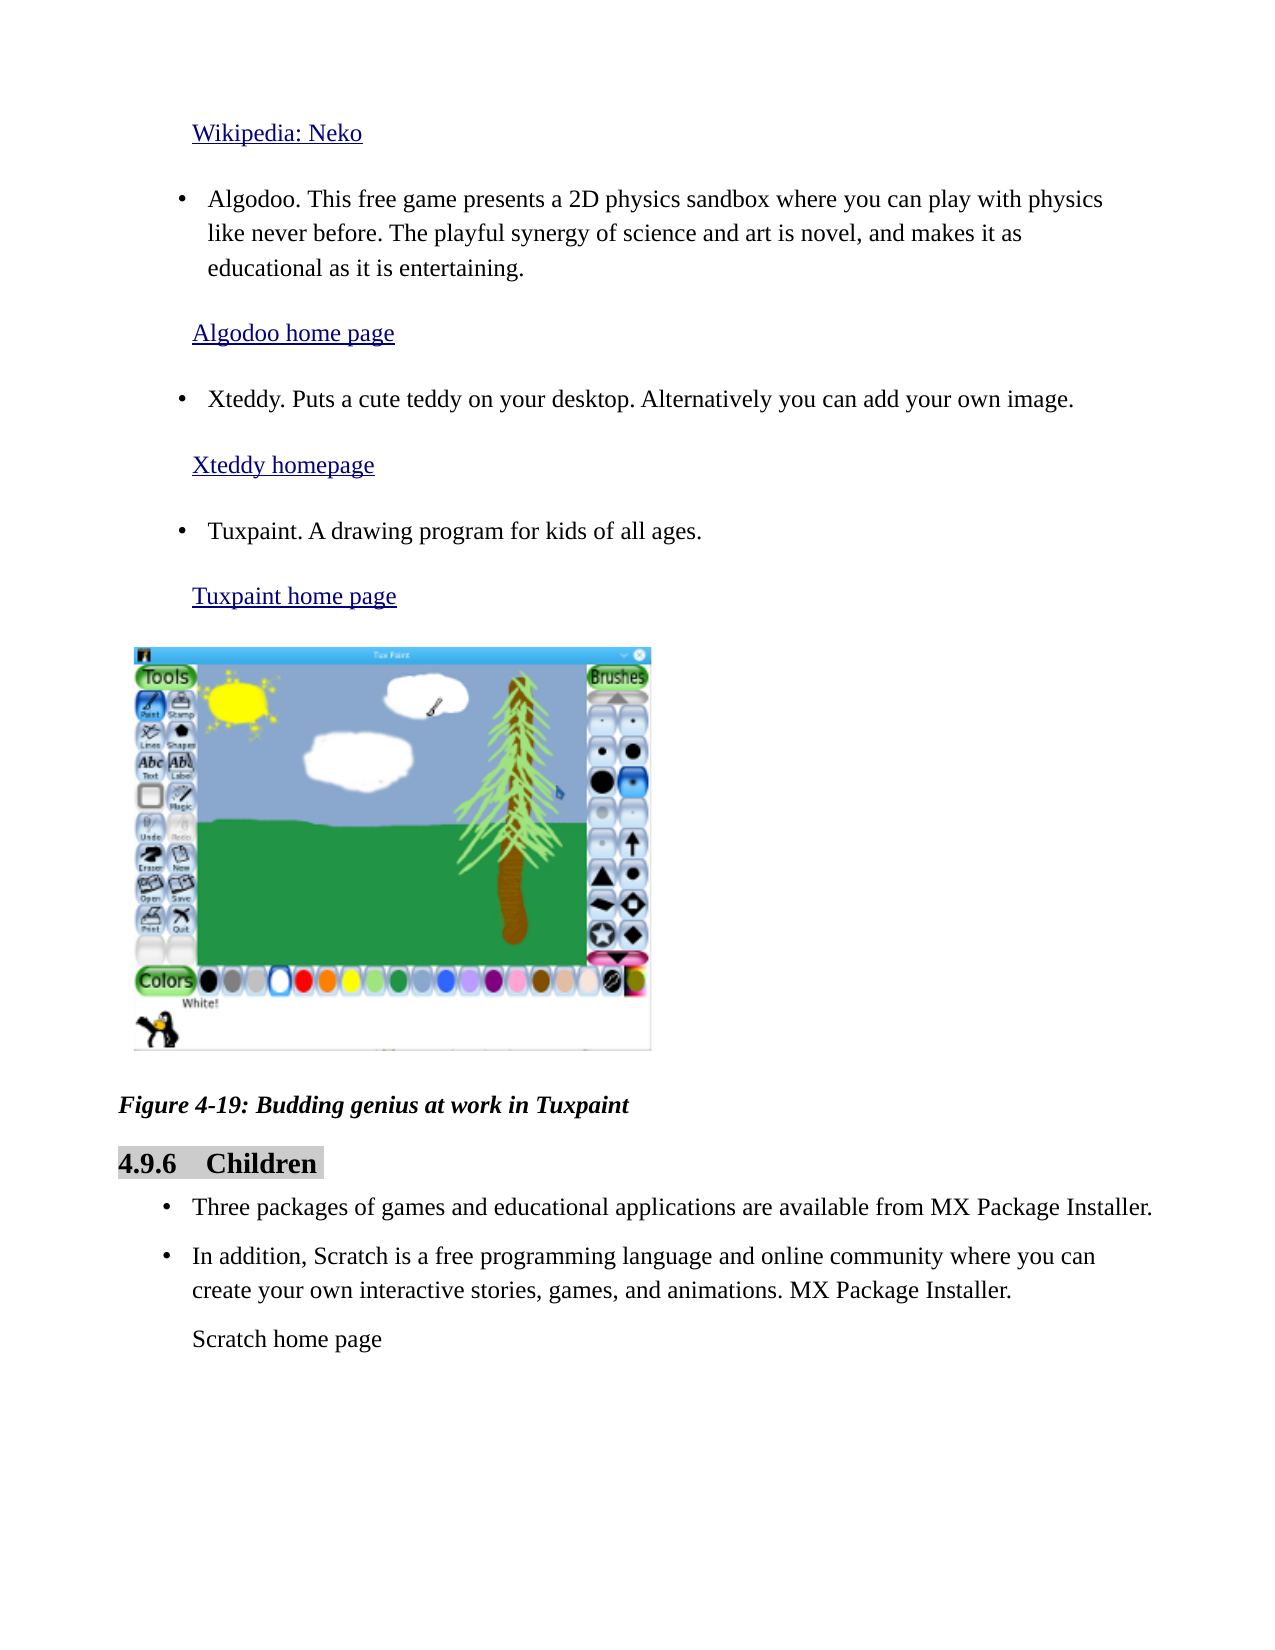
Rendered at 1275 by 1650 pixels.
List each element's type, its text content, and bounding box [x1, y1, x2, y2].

list Algodoo. This free game presents a 2D physics sandbox where you can play with physics like never before. The playful synergy of science and art is novel, and makes it as educational as it is entertaining. [178, 184, 1141, 282]
text Figure 4-19: Budding genius at work in Tuxpaint [118, 1090, 1157, 1119]
list In addition, Scratch is a free programming language and online community where you can create your own interactive stories, games, and animations. MX Package Installer. [162, 1241, 1157, 1304]
list Wikipedia: Neko [162, 118, 1157, 147]
list Xteddy. Puts a cute teddy on your desktop. Alternatively you can add your own image. [178, 384, 1141, 413]
list Algodoo home page [162, 318, 1157, 347]
list Scratch home page [162, 1324, 1157, 1353]
list Tuxpaint. A drawing program for kids of all ages. [178, 516, 1141, 544]
list Three packages of games and educational applications are available from MX Package Installer. [162, 1192, 1157, 1221]
picture [133, 647, 652, 1051]
subtitle 4.9.6 Children [324, 1146, 1157, 1179]
list Xteddy homepage [162, 450, 1157, 479]
list Tuxpaint home page [162, 581, 1157, 610]
